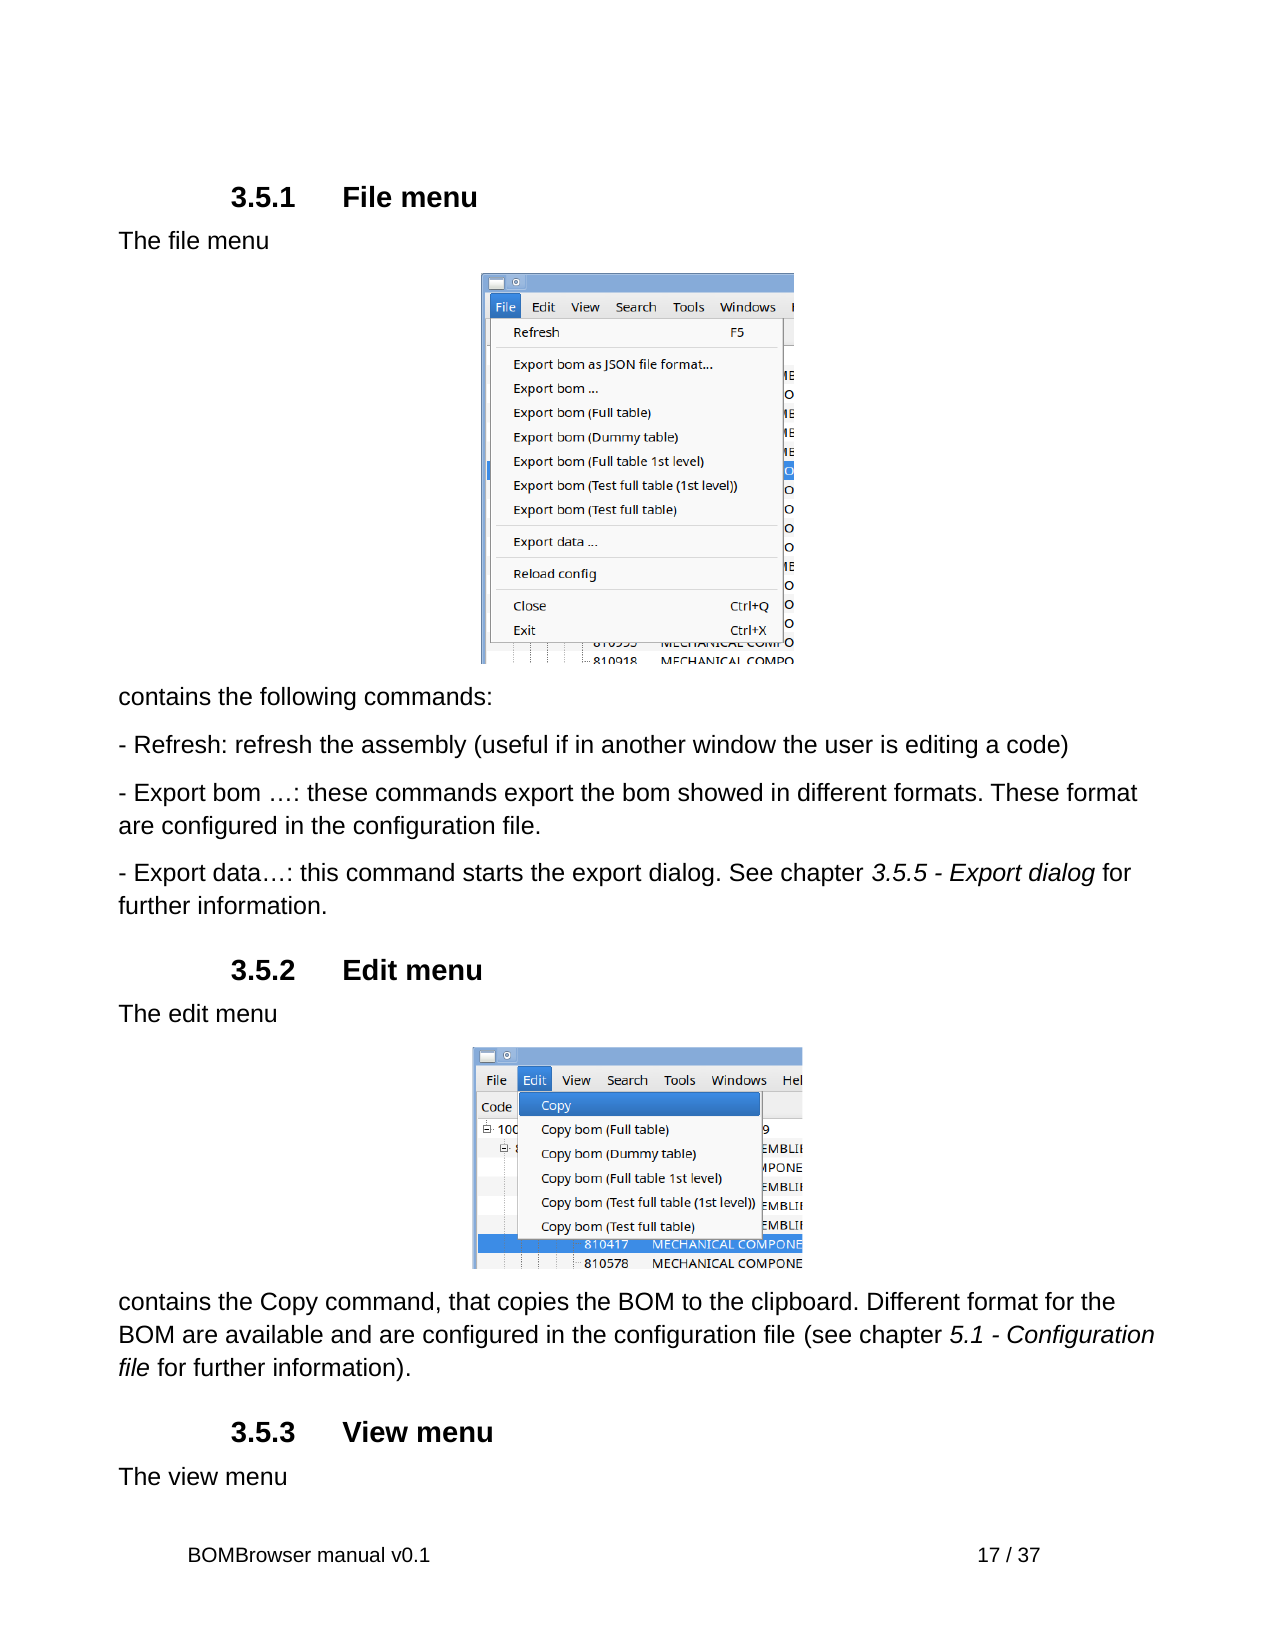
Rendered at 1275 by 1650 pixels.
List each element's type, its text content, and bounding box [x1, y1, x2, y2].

text - Export bom …: these commands export the bom showed in different formats. These format are configured in the configuration file. [118, 778, 1157, 839]
text The file menu [118, 226, 1157, 255]
text contains the Copy command, that copies the BOM to the clipboard. Different format for the BOM are available and are configured in the configuration file (see chapter 5.1 - Configuration file for further information). [118, 1287, 1157, 1382]
text - Export data…: this command starts the export dialog. See chapter 3.5.5 - Export dialog for further information. [118, 858, 1157, 920]
text - Refresh: refresh the assembly (useful if in another window the user is editing a code) [118, 730, 1157, 759]
text contains the following commands: [118, 682, 1157, 711]
text The edit menu [118, 999, 1157, 1028]
subtitle View menu [231, 1416, 1157, 1449]
subtitle File menu [231, 180, 1157, 214]
text The view menu [118, 1462, 1157, 1490]
subtitle Edit menu [231, 953, 1157, 987]
